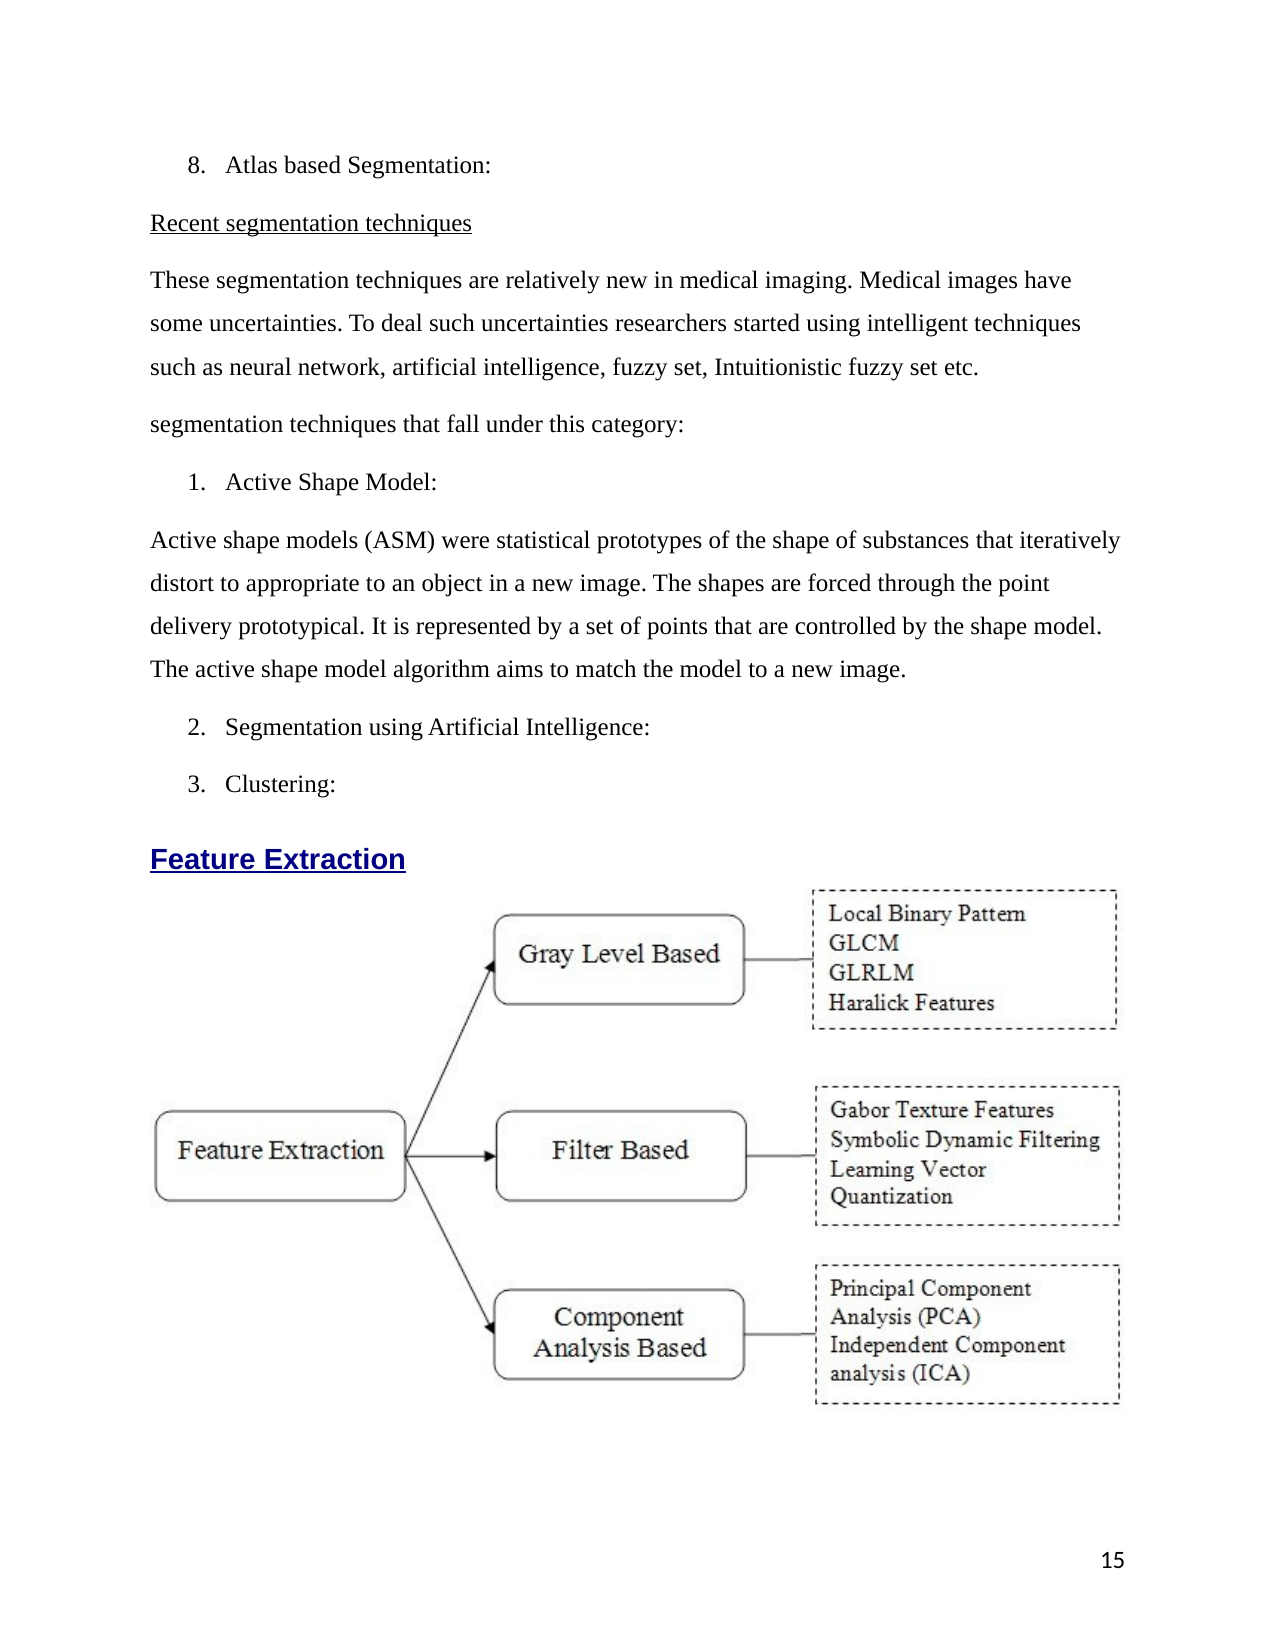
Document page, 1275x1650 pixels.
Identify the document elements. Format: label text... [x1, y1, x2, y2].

list Clustering: [187, 769, 1125, 798]
text Recent segmentation techniques [150, 208, 1125, 236]
text Active shape models (ASM) were statistical prototypes of the shape of substances that iteratively distort to appropriate to an object in a new image. The shapes are forced through the point delivery prototypical. It is represented by a set of points that are controlled by the shape model. The active shape model algorithm aims to match the model to a new image. [150, 525, 1125, 683]
text segmentation techniques that fall under this category: [150, 409, 1125, 438]
list Segmentation using Artificial Intelligence: [187, 712, 1125, 741]
text These segmentation techniques are relatively new in medical imaging. Medical images have some uncertainties. To deal such uncertainties researchers started using intelligent techniques such as neural network, artificial intelligence, fuzzy set, Intuitionistic fuzzy set etc. [150, 265, 1125, 380]
picture [150, 887, 1125, 1412]
list Atlas based Segmentation: [187, 150, 1125, 179]
list Active Shape Model: [187, 467, 1125, 496]
subtitle Feature Extraction [150, 842, 1125, 875]
